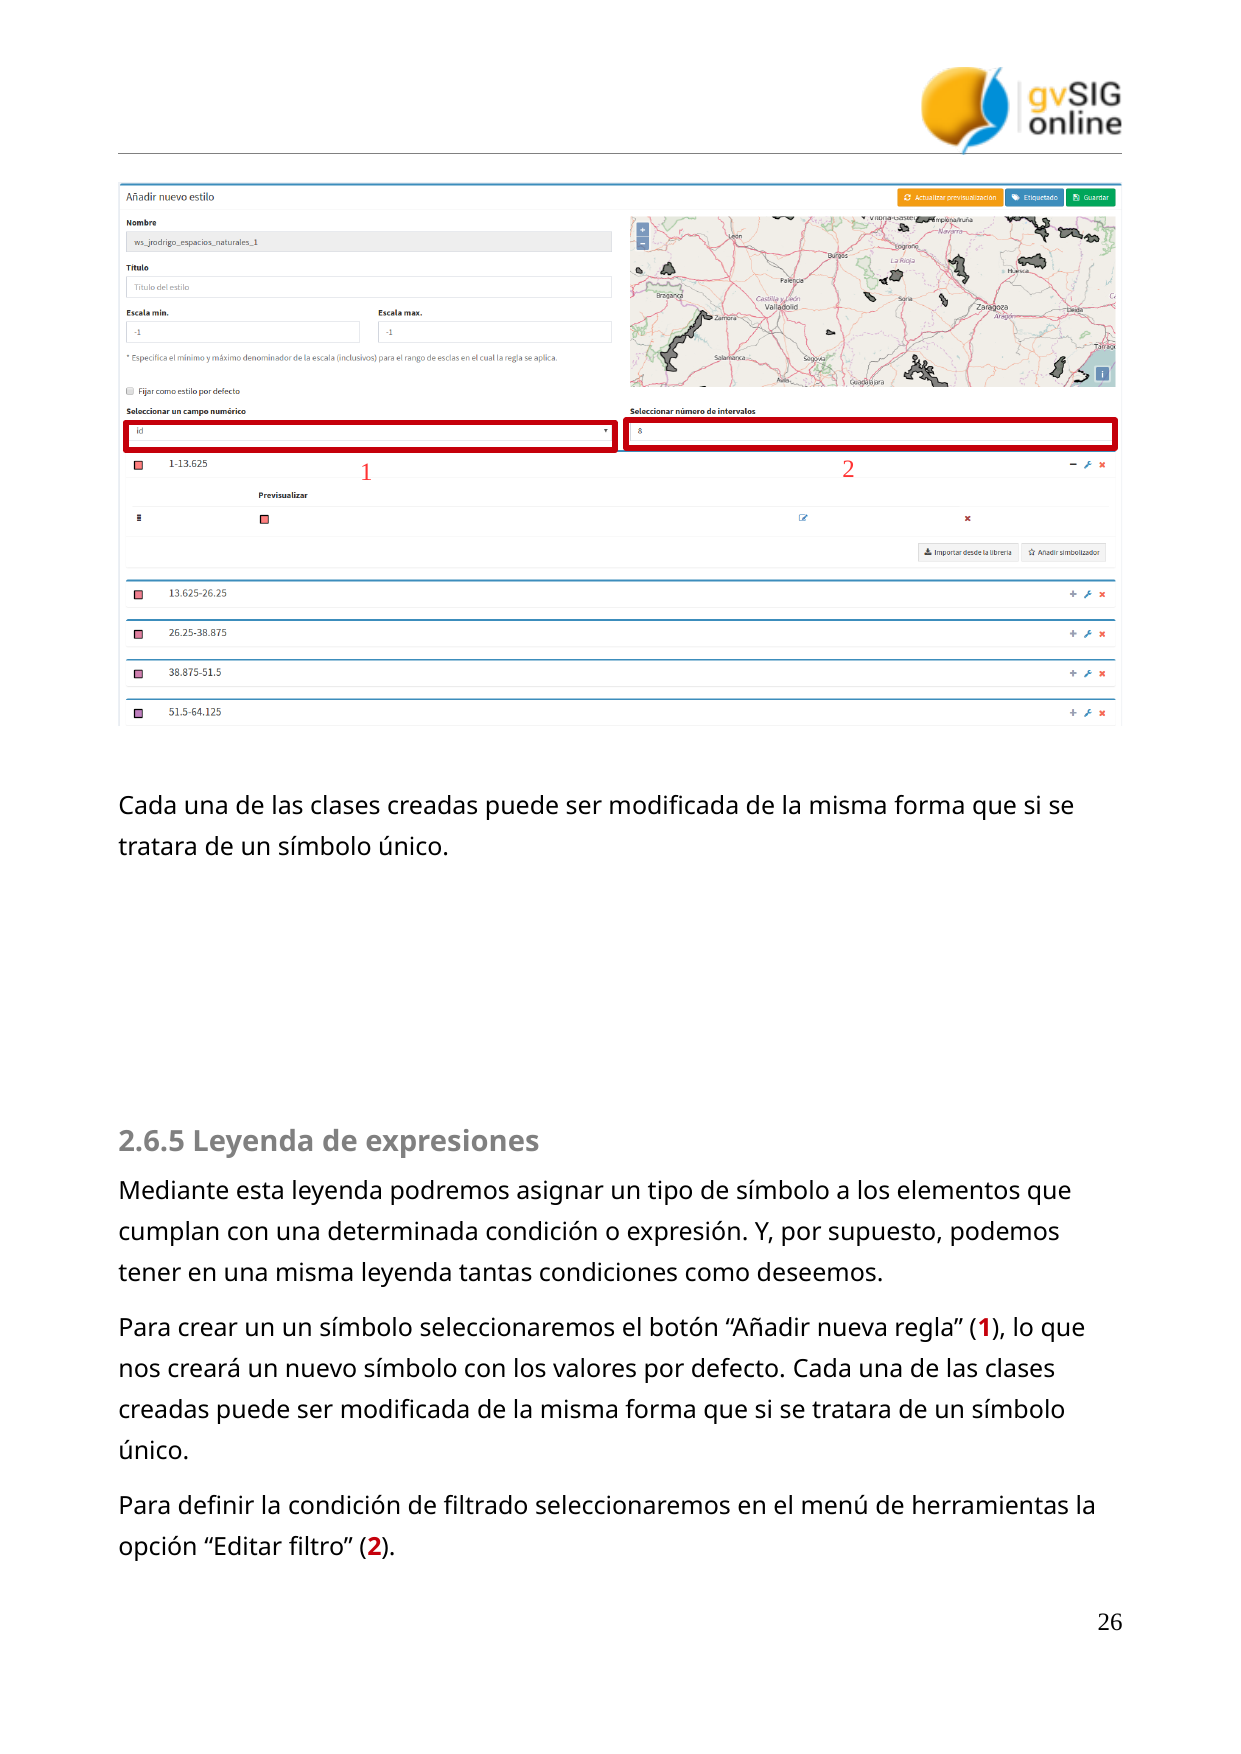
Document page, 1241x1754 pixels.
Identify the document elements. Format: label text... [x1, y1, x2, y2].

picture [921, 67, 1122, 155]
subtitle 2.6.5 Leyenda de expresiones [118, 1121, 1122, 1160]
picture [118, 182, 1123, 726]
text Mediante esta leyenda podremos asignar un tipo de símbolo a los elementos que cumplan con una determinada condición o expresión. Y, por supuesto, podemos tener en una misma leyenda tantas condiciones como deseemos. [118, 1173, 1122, 1288]
text Para crear un un símbolo seleccionaremos el botón “Añadir nueva regla” (1), lo que nos creará un nuevo símbolo con los valores por defecto. Cada una de las clases creadas puede ser modificada de la misma forma que si se tratara de un símbolo único. [118, 1310, 1122, 1466]
text Cada una de las clases creadas puede ser modificada de la misma forma que si se tratara de un símbolo único. [118, 788, 1122, 863]
text Para definir la condición de filtrado seleccionaremos en el menú de herramientas la opción “Editar filtro” (2). [118, 1488, 1122, 1563]
